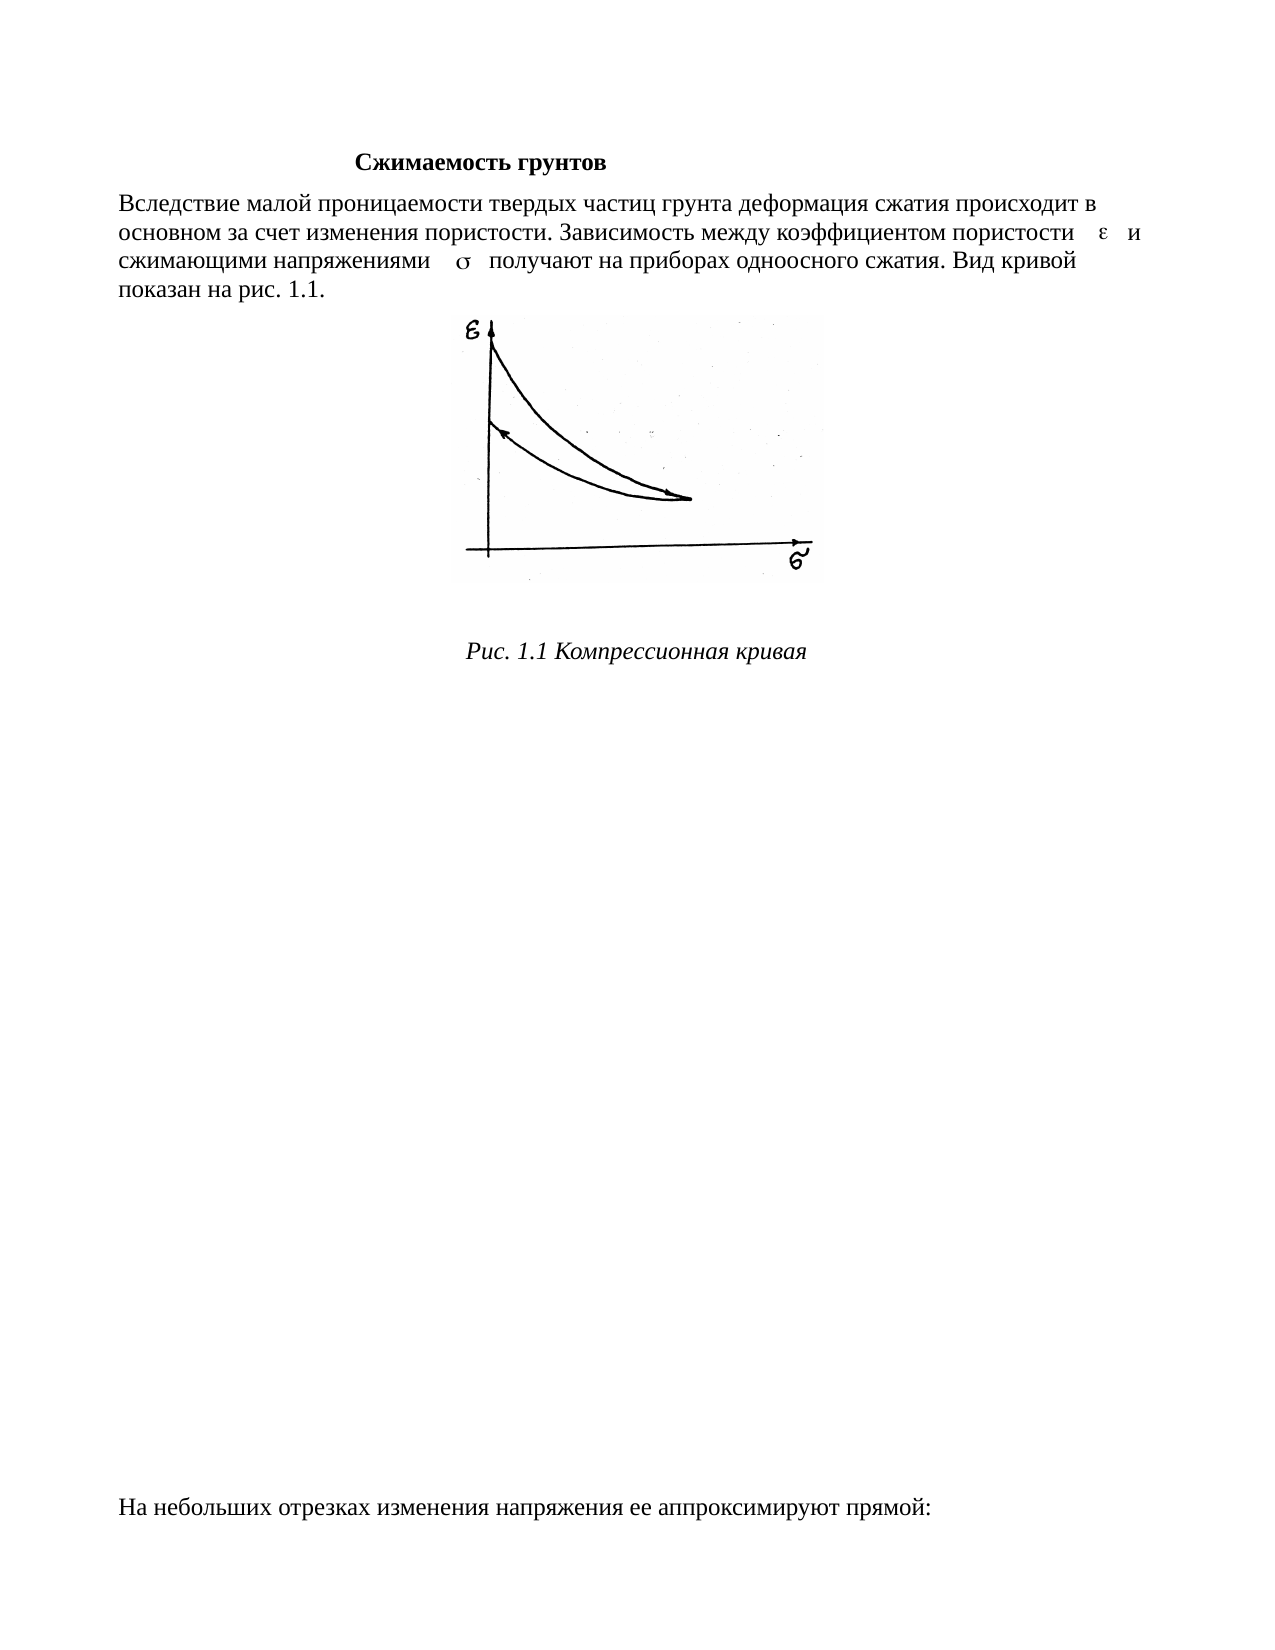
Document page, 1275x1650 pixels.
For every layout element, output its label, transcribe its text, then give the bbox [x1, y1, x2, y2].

picture [451, 315, 824, 583]
text Рис. 1.1 Компрессионная кривая [451, 636, 824, 665]
text На небольших отрезках изменения напряжения ее аппроксимируют прямой: [118, 1492, 1157, 1521]
text Сжимаемость грунтов [354, 147, 1157, 176]
text Вследствие малой проницаемости твердых частиц грунта деформация сжатия происходит в основном за счет изменения пористости. Зависимость между коэффициентом пористости и сжимающими напряжениями получают на приборах одноосного сжатия. Вид кривой показан на рис. 1.1. [118, 188, 1157, 303]
